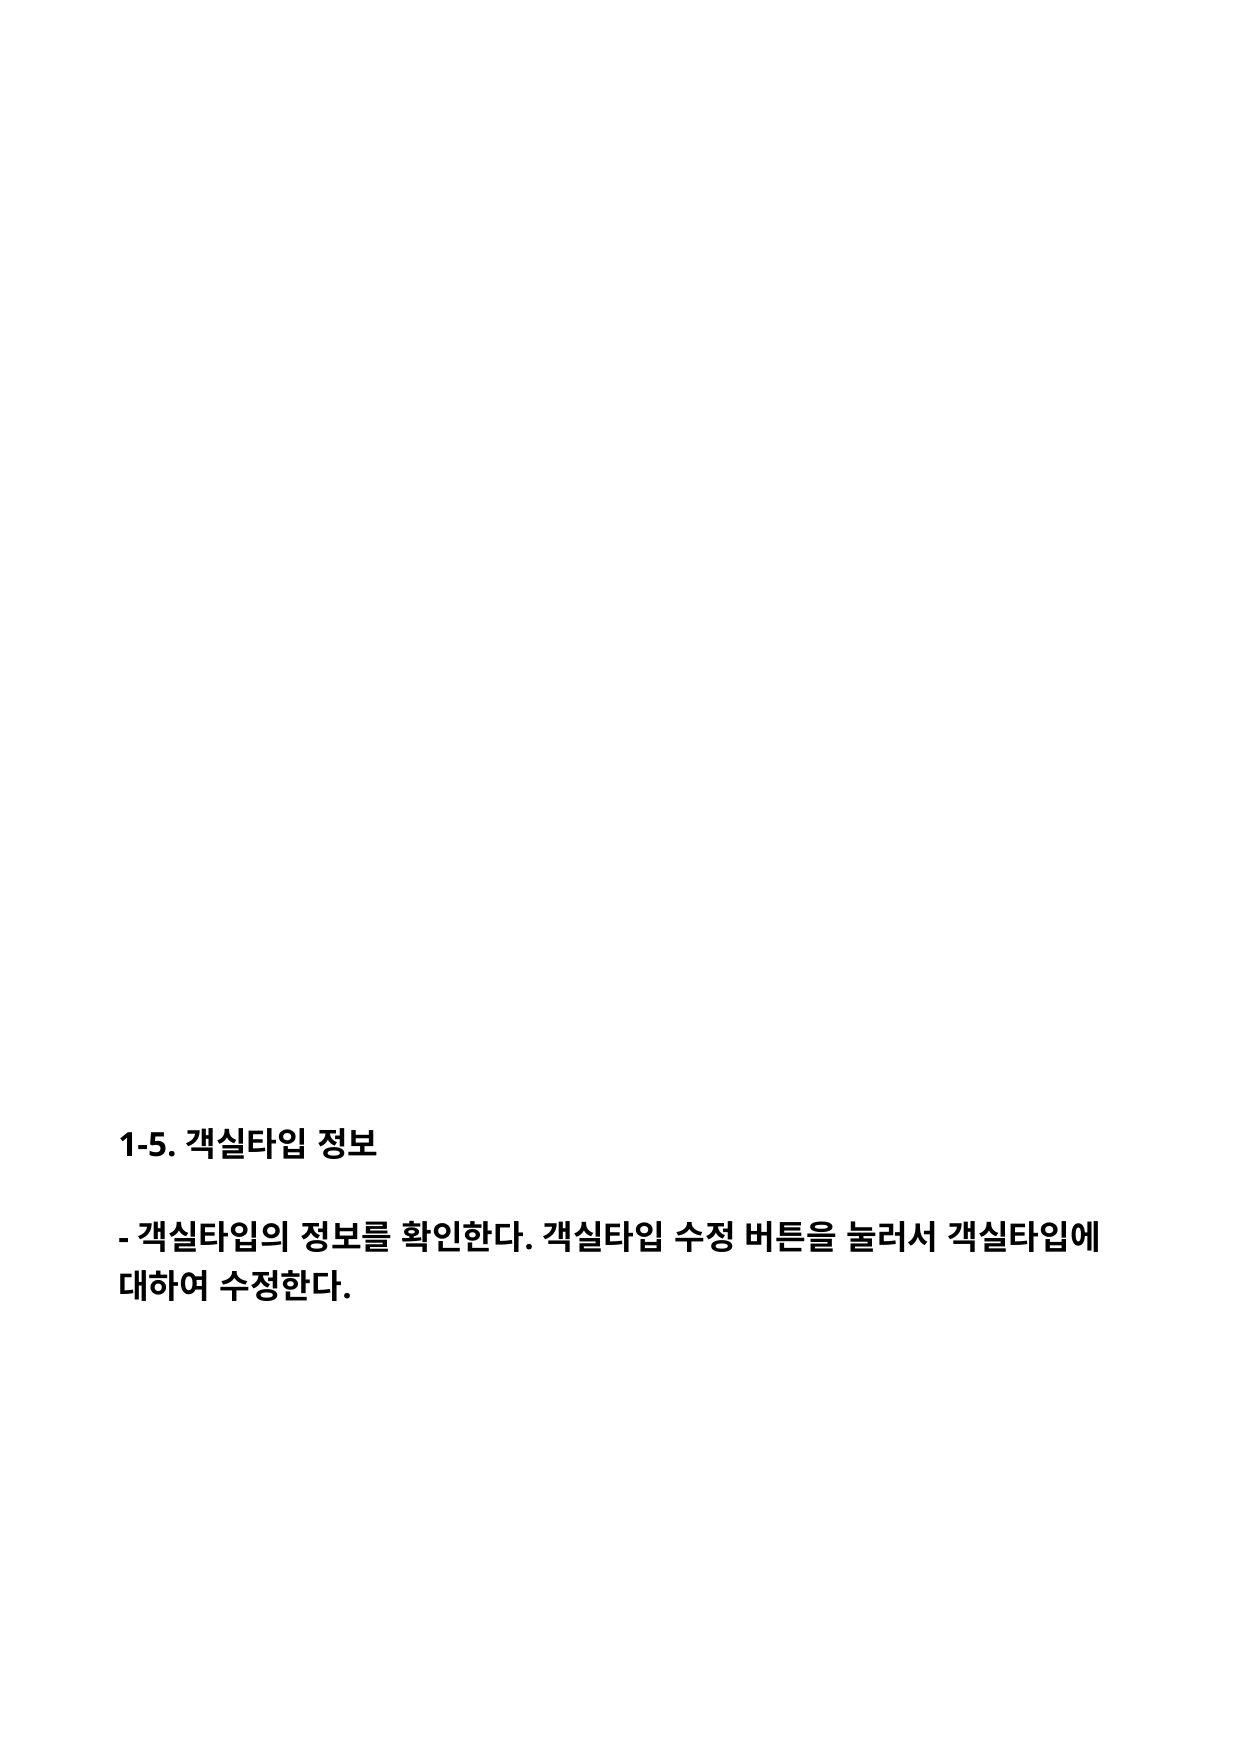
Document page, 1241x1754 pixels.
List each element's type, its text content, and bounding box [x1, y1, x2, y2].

text 1-5. 객실타입 정보 [118, 1117, 1122, 1166]
text - 객실타입의 정보를 확인한다. 객실타입 수정 버튼을 눌러서 객실타입에 대하여 수정한다. [118, 1211, 1122, 1308]
